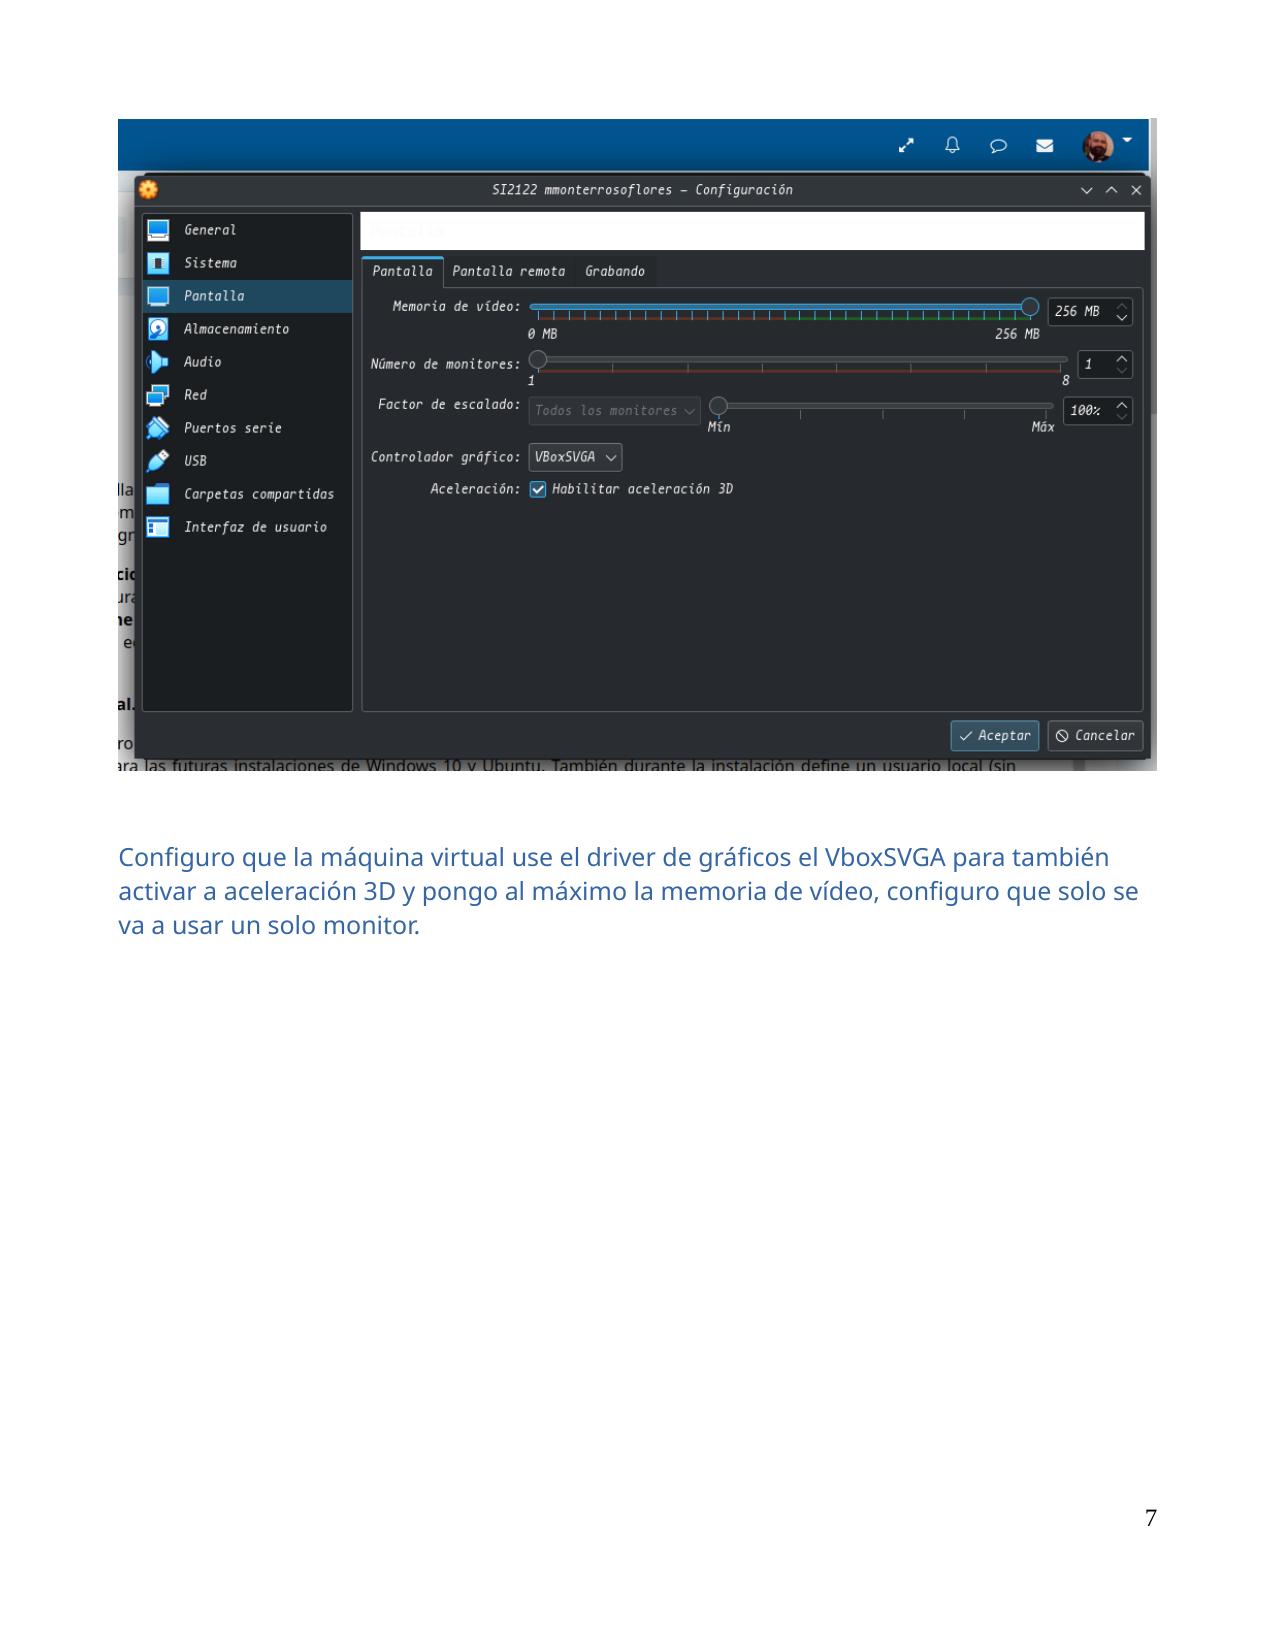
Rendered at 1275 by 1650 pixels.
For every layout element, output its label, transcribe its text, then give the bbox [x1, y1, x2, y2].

text Configuro que la máquina virtual use el driver de gráficos el VboxSVGA para también activar a aceleración 3D y pongo al máximo la memoria de vídeo, configuro que solo se va a usar un solo monitor. [118, 839, 1157, 941]
picture [118, 118, 1157, 771]
table_header [118, 771, 1157, 805]
